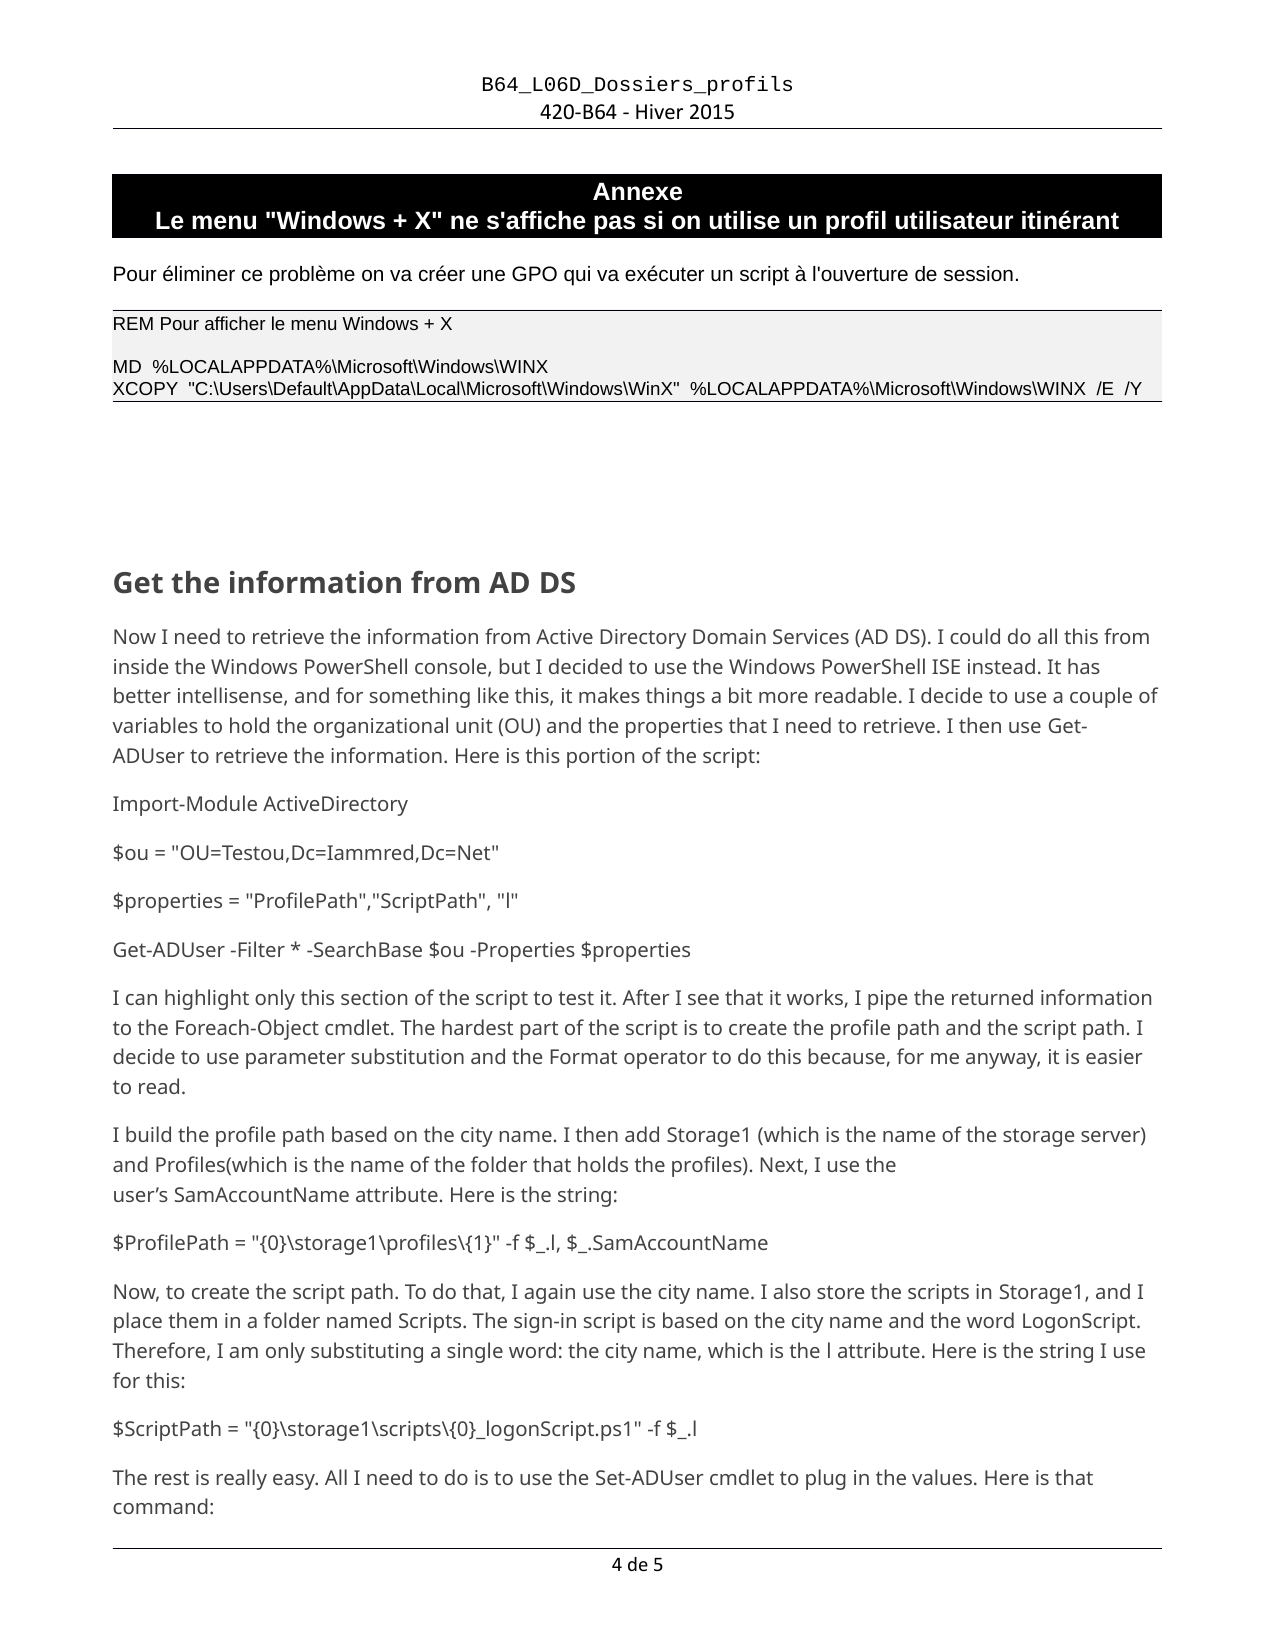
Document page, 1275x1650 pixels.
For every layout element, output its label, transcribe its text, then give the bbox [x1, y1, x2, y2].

text $ProfilePath = "{0}\storage1\profiles\{1}" -f $_.l, $_.SamAccountName [112, 1227, 1162, 1257]
text $ou = "OU=Testou,Dc=Iammred,Dc=Net" [112, 836, 1162, 866]
text XCOPY "C:\Users\Default\AppData\Local\Microsoft\Windows\WinX" %LOCALAPPDATA%\Microsoft\Windows\WINX /E /Y [112, 374, 1162, 402]
text $properties = "ProfilePath","ScriptPath", "l" [112, 885, 1162, 914]
text Get-ADUser -Filter * -SearchBase $ou -Properties $properties [112, 933, 1162, 963]
text I can highlight only this section of the script to test it. After I see that it works, I pipe the returned information to the Foreach-Object cmdlet. The hardest part of the script is to create the profile path and the script path. I decide to use parameter substitution and the Format operator to do this because, for me anyway, it is easier to read. [112, 982, 1162, 1100]
text Annexe [112, 175, 1162, 203]
text MD %LOCALAPPDATA%\Microsoft\Windows\WINX [112, 356, 1162, 374]
text $ScriptPath = "{0}\storage1\scripts\{0}_logonScript.ps1" -f $_.l [112, 1413, 1162, 1443]
text The rest is really easy. All I need to do is to use the Set-ADUser cmdlet to plug in the values. Here is that command: [112, 1461, 1162, 1521]
text Import-Module ActiveDirectory [112, 788, 1162, 818]
text Now I need to retrieve the information from Active Directory Domain Services (AD DS). I could do all this from inside the Windows PowerShell console, but I decided to use the Windows PowerShell ISE instead. It has better intellisense, and for something like this, it makes things a bit more readable. I decide to use a couple of variables to hold the organizational unit (OU) and the properties that I need to retrieve. I then use Get-ADUser to retrieve the information. Here is this portion of the script: [112, 621, 1162, 769]
text Now, to create the script path. To do that, I again use the city name. I also store the scripts in Storage1, and I place them in a folder named Scripts. The sign-in script is based on the city name and the word LogonScript. Therefore, I am only substituting a single word: the city name, which is the l attribute. Here is the string I use for this: [112, 1275, 1162, 1394]
text I build the profile path based on the city name. I then add Storage1 (which is the name of the storage server) and Profiles(which is the name of the folder that holds the profiles). Next, I use the user’s SamAccountName attribute. Here is the string: [112, 1119, 1162, 1208]
text REM Pour afficher le menu Windows + X [112, 311, 1162, 334]
text Le menu "Windows + X" ne s'affiche pas si on utilise un profil utilisateur itinérant [112, 203, 1162, 238]
subtitle Get the information from AD DS [112, 562, 1162, 602]
text Pour éliminer ce problème on va créer une GPO qui va exécuter un script à l'ouverture de session. [112, 262, 1162, 286]
